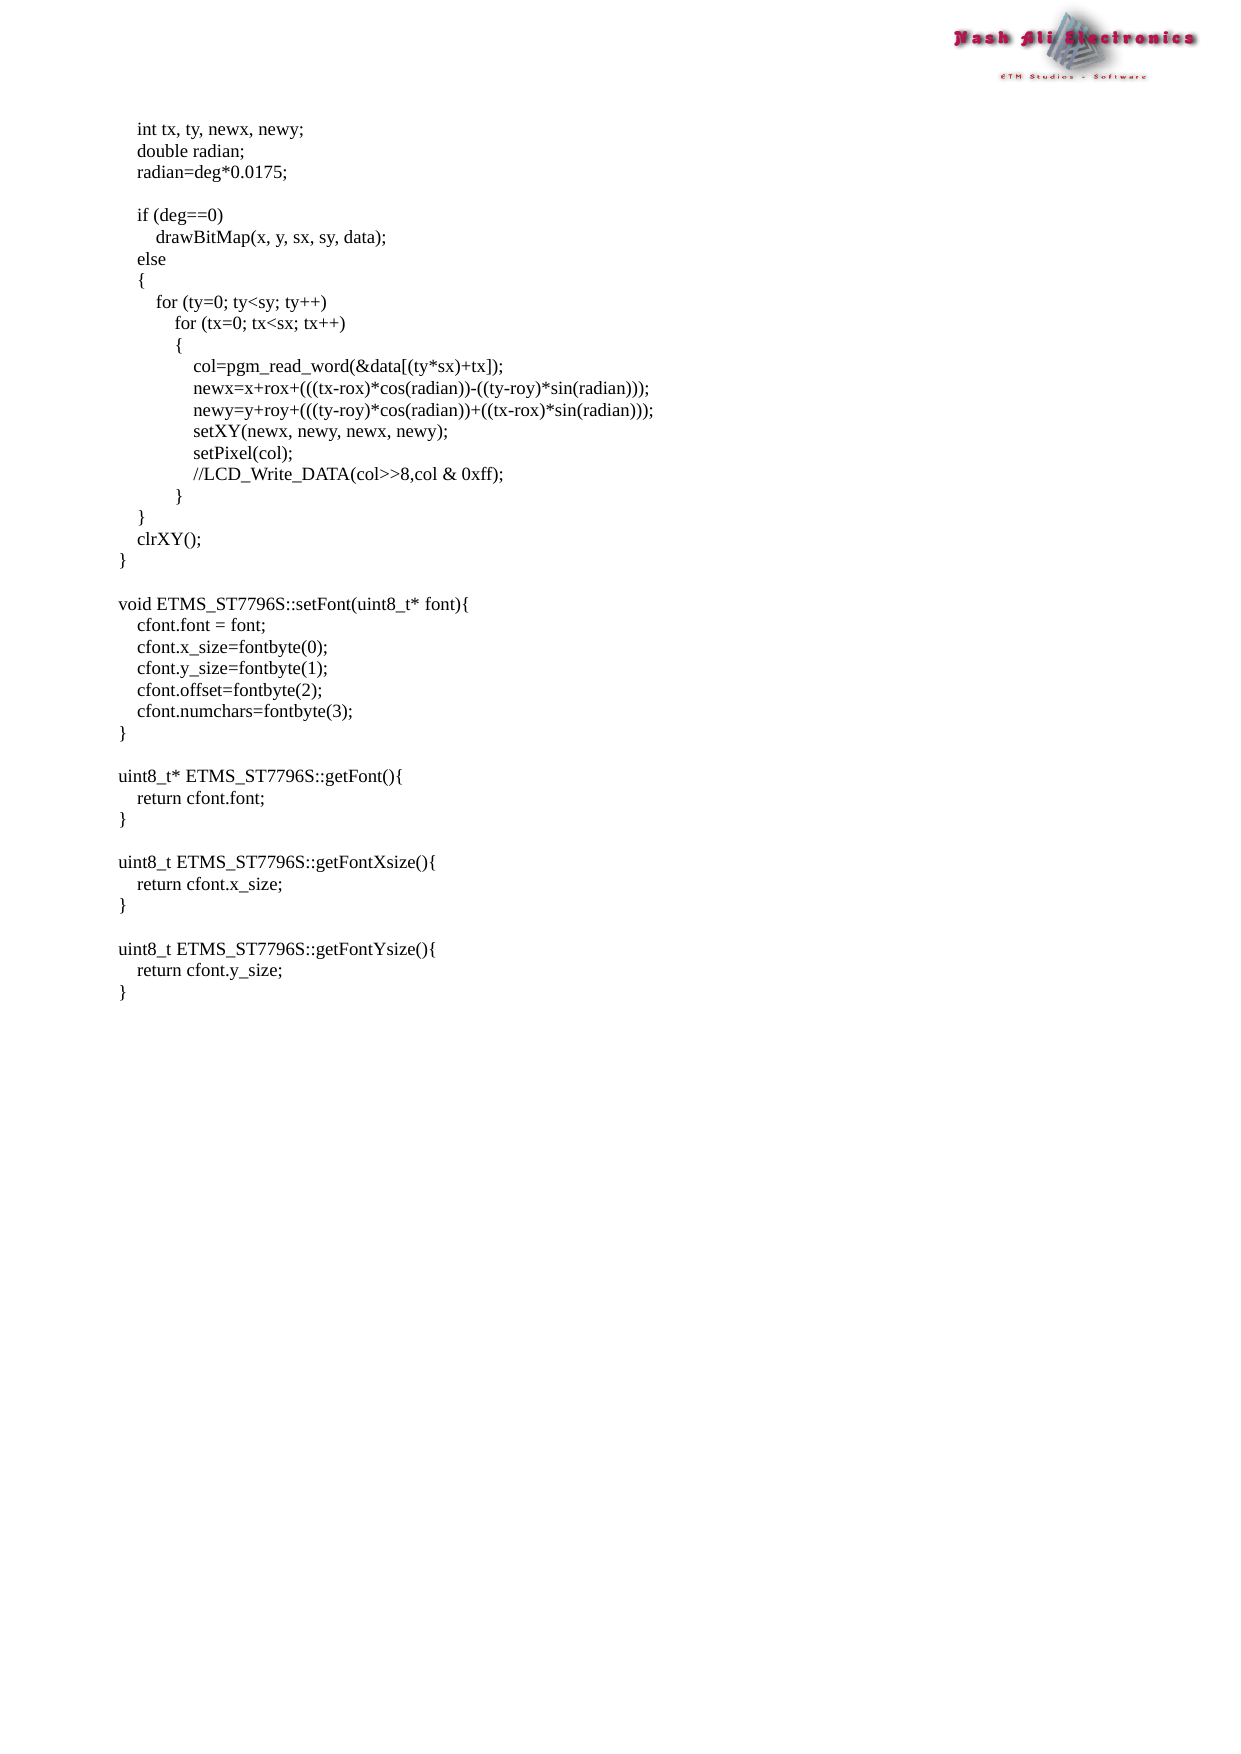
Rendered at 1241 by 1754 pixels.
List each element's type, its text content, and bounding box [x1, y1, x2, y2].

text return cfont.y_size; [118, 959, 1122, 981]
text int tx, ty, newx, newy; [118, 118, 1122, 140]
text } [118, 808, 1122, 830]
text double radian; [118, 140, 1122, 161]
text newx=x+rox+(((tx-rox)*cos(radian))-((ty-roy)*sin(radian))); [118, 377, 1122, 398]
text cfont.numchars=fontbyte(3); [118, 700, 1122, 722]
text drawBitMap(x, y, sx, sy, data); [118, 226, 1122, 247]
text radian=deg*0.0175; [118, 161, 1122, 183]
text { [118, 334, 1122, 355]
text void ETMS_ST7796S::setFont(uint8_t* font){ [118, 592, 1122, 614]
text newy=y+roy+(((ty-roy)*cos(radian))+((tx-rox)*sin(radian))); [118, 398, 1122, 420]
text { [118, 269, 1122, 291]
text } [118, 722, 1122, 743]
text } [118, 549, 1122, 571]
text cfont.offset=fontbyte(2); [118, 679, 1122, 700]
text for (ty=0; ty<sy; ty++) [118, 291, 1122, 312]
text cfont.font = font; [118, 614, 1122, 636]
text } [118, 485, 1122, 506]
text } [118, 506, 1122, 528]
text setPixel(col); [118, 442, 1122, 463]
text cfont.y_size=fontbyte(1); [118, 657, 1122, 679]
text //LCD_Write_DATA(col>>8,col & 0xff); [118, 463, 1122, 485]
text cfont.x_size=fontbyte(0); [118, 636, 1122, 657]
text uint8_t ETMS_ST7796S::getFontXsize(){ [118, 851, 1122, 873]
text else [118, 247, 1122, 269]
text col=pgm_read_word(&data[(ty*sx)+tx]); [118, 355, 1122, 377]
text } [118, 894, 1122, 916]
text for (tx=0; tx<sx; tx++) [118, 312, 1122, 334]
text } [118, 981, 1122, 1002]
text return cfont.font; [118, 787, 1122, 808]
text if (deg==0) [118, 204, 1122, 226]
picture [917, 0, 1240, 89]
text uint8_t* ETMS_ST7796S::getFont(){ [118, 765, 1122, 787]
text clrXY(); [118, 528, 1122, 549]
text uint8_t ETMS_ST7796S::getFontYsize(){ [118, 937, 1122, 959]
text return cfont.x_size; [118, 873, 1122, 894]
text setXY(newx, newy, newx, newy); [118, 420, 1122, 442]
